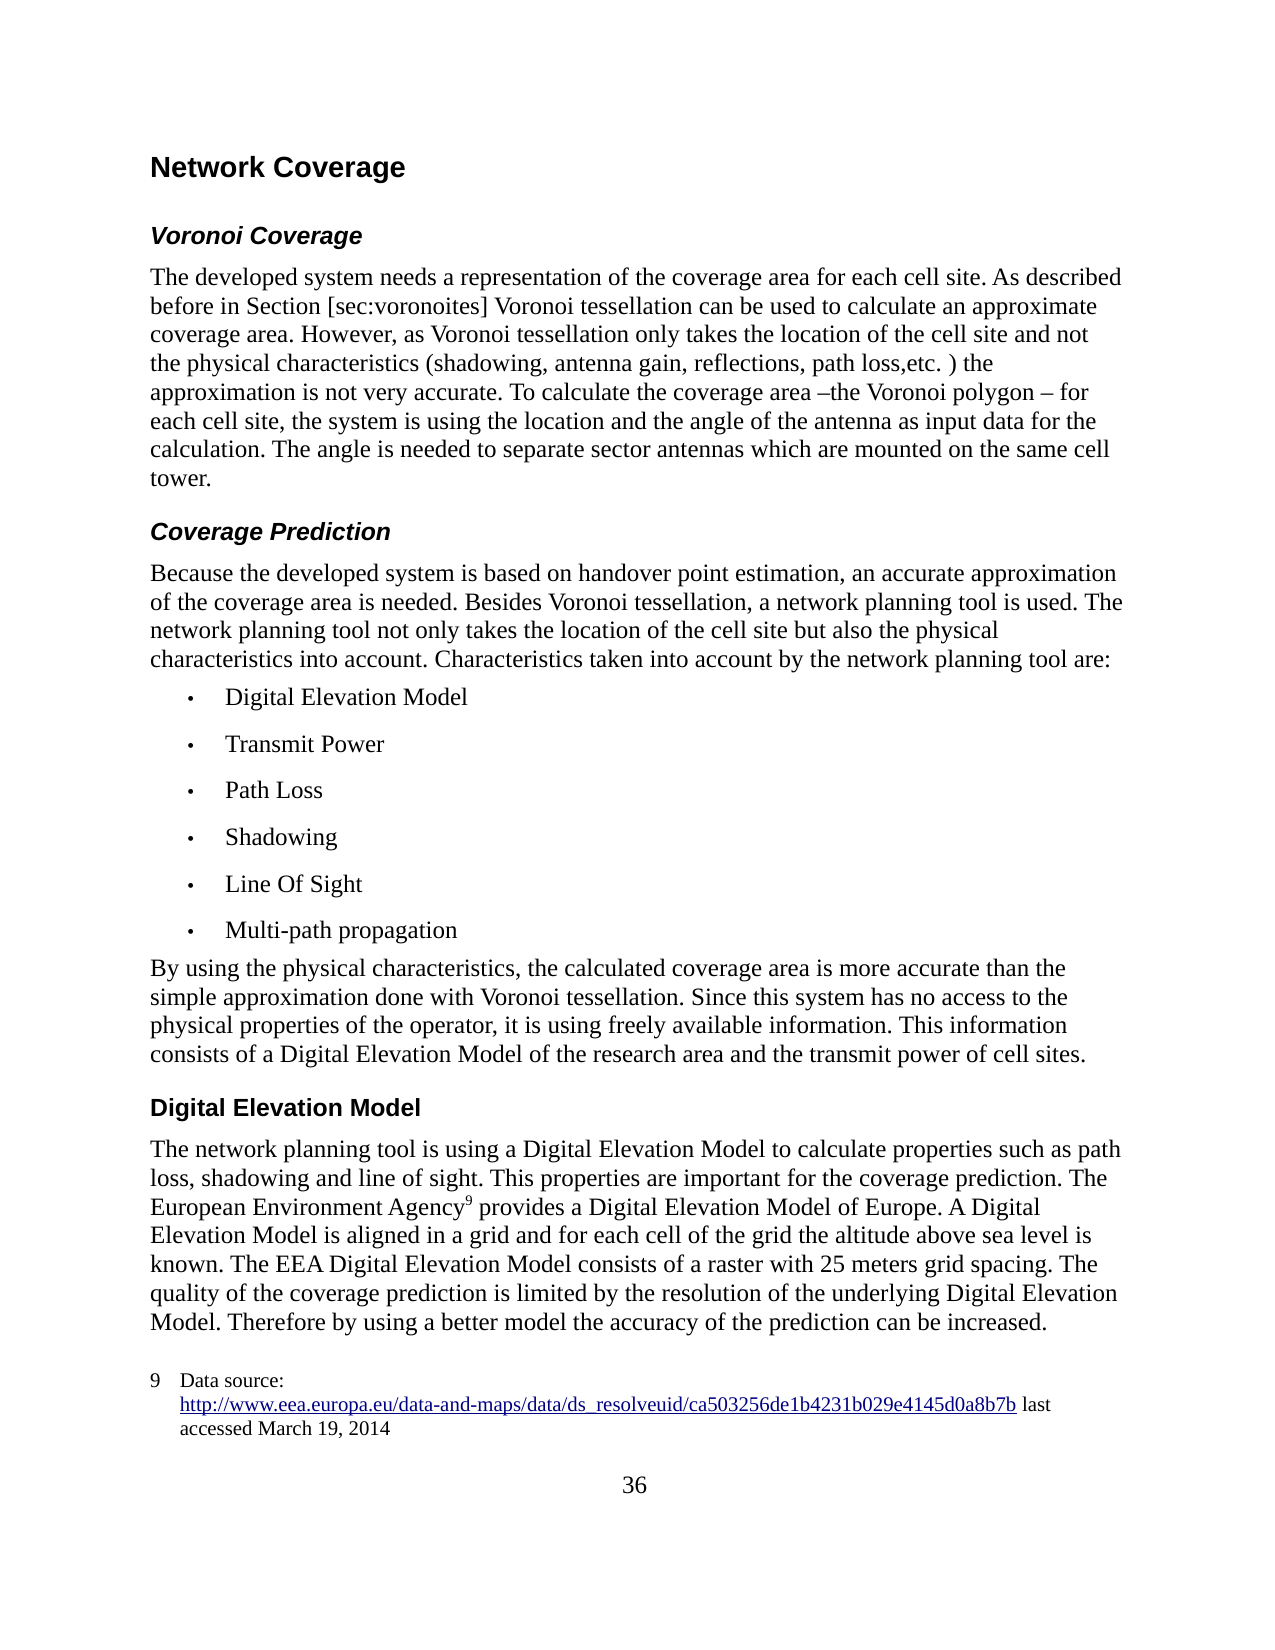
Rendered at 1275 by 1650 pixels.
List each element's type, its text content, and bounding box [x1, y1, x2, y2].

list Path Loss [187, 775, 1125, 804]
subtitle Coverage Prediction [150, 517, 1125, 546]
text Data source: http://www.eea.europa.eu/data-and-maps/data/ds_resolveuid/ca503256de1b4231b029e4145d0a8b7b last accessed March 19, 2014 [150, 1368, 1125, 1440]
list Digital Elevation Model [187, 682, 1125, 711]
list Multi-path propagation [187, 915, 1125, 944]
text The network planning tool is using a Digital Elevation Model to calculate properties such as path loss, shadowing and line of sight. This properties are important for the coverage prediction. The European Environment Agency provides a Digital Elevation Model of Europe. A Digital Elevation Model is aligned in a grid and for each cell of the grid the altitude above sea level is known. The EEA Digital Elevation Model consists of a raster with 25 meters grid spacing. The quality of the coverage prediction is limited by the resolution of the underlying Digital Elevation Model. Therefore by using a better model the accuracy of the prediction can be increased. [150, 1134, 1125, 1335]
subtitle Digital Elevation Model [150, 1093, 1125, 1122]
list Line Of Sight [187, 869, 1125, 897]
subtitle Voronoi Coverage [150, 221, 1125, 249]
text By using the physical characteristics, the calculated coverage area is more accurate than the simple approximation done with Voronoi tessellation. Since this system has no access to the physical properties of the operator, it is using freely available information. This information consists of a Digital Elevation Model of the research area and the transmit power of cell sites. [150, 953, 1125, 1068]
list Shadowing [187, 822, 1125, 851]
text Because the developed system is based on handover point estimation, an accurate approximation of the coverage area is needed. Besides Voronoi tessellation, a network planning tool is used. The network planning tool not only takes the location of the cell site but also the physical characteristics into account. Characteristics taken into account by the network planning tool are: [150, 558, 1125, 673]
list Transmit Power [187, 729, 1125, 757]
subtitle Network Coverage [150, 150, 1125, 183]
text The developed system needs a representation of the coverage area for each cell site. As described before in Section [sec:voronoites] Voronoi tessellation can be used to calculate an approximate coverage area. However, as Voronoi tessellation only takes the location of the cell site and not the physical characteristics (shadowing, antenna gain, reflections, path loss,etc. ) the approximation is not very accurate. To calculate the coverage area –the Voronoi polygon – for each cell site, the system is using the location and the angle of the antenna as input data for the calculation. The angle is needed to separate sector antennas which are mounted on the same cell tower. [150, 262, 1125, 492]
